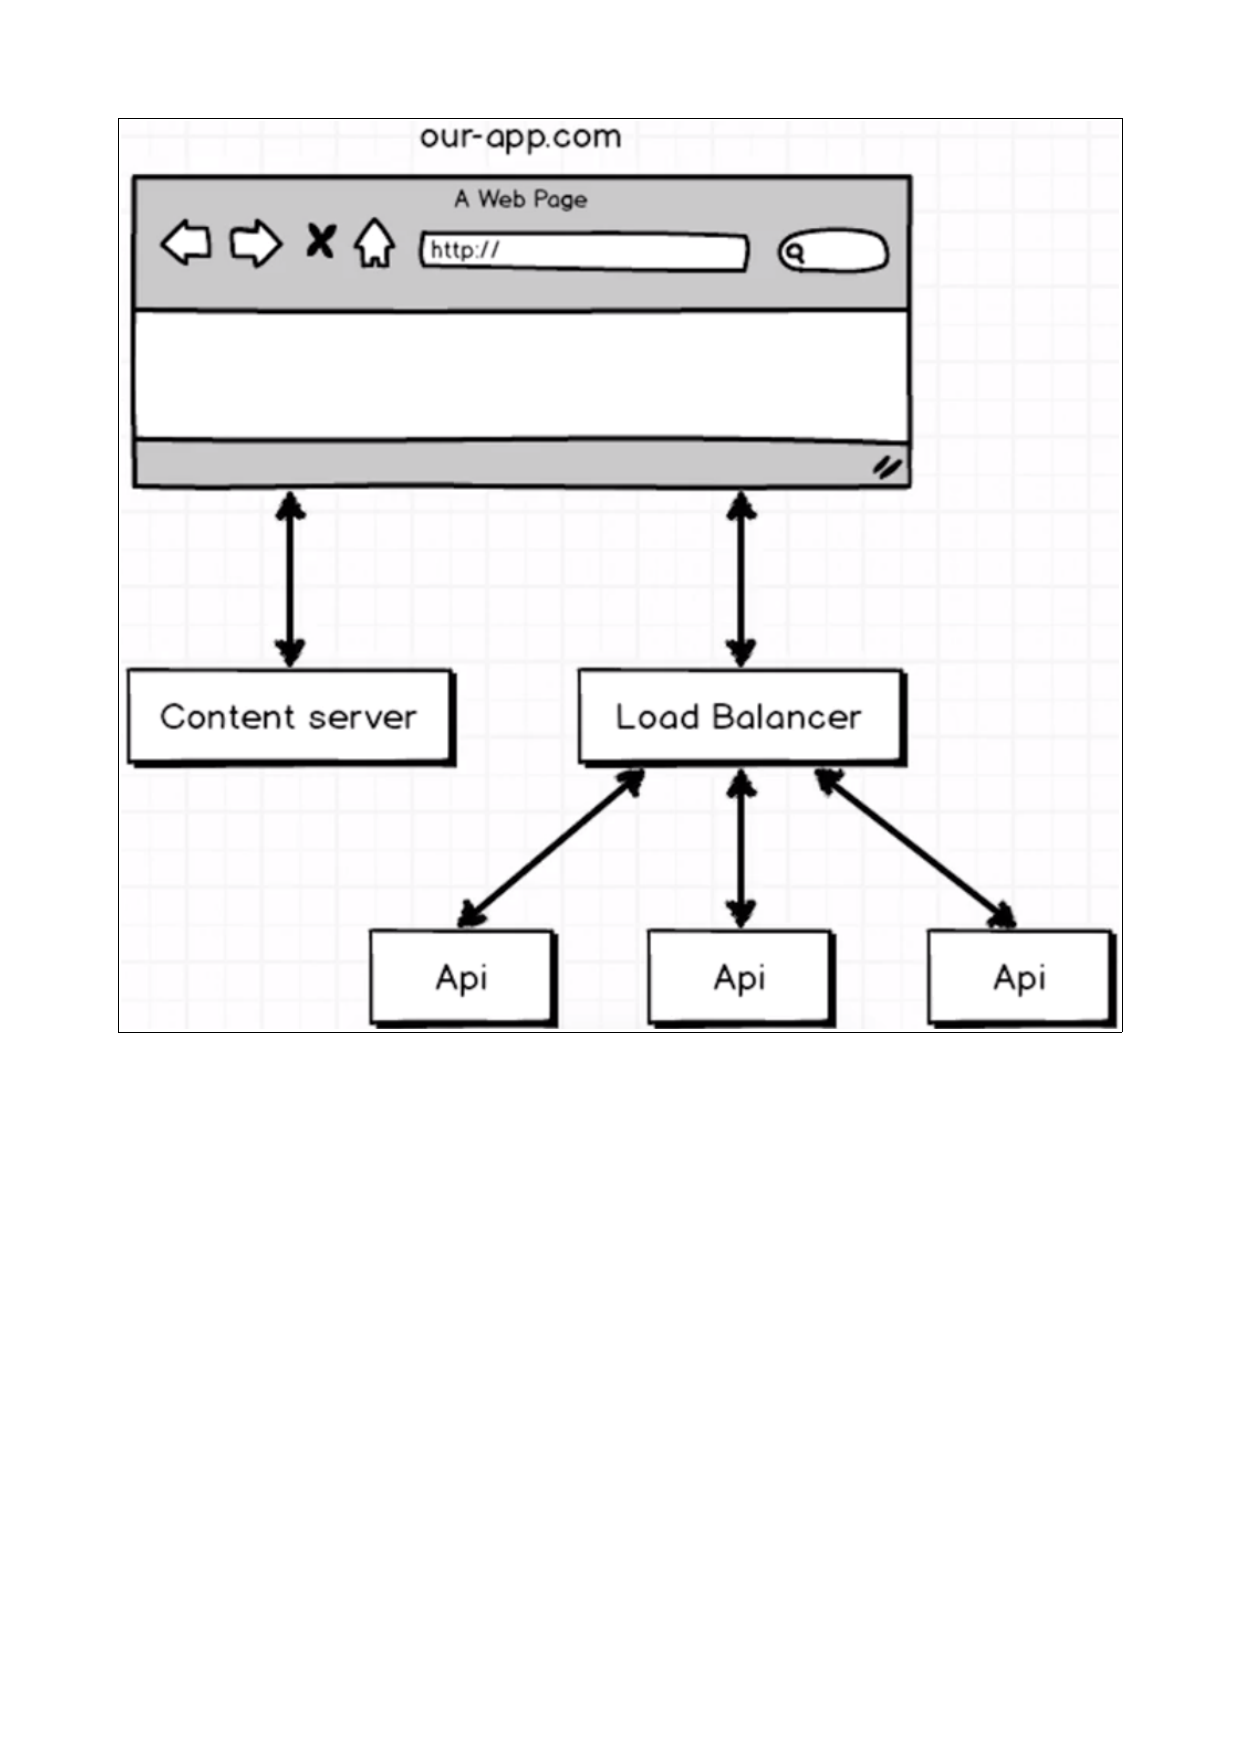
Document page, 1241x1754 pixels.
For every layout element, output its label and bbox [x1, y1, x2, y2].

picture [121, 121, 1119, 1029]
